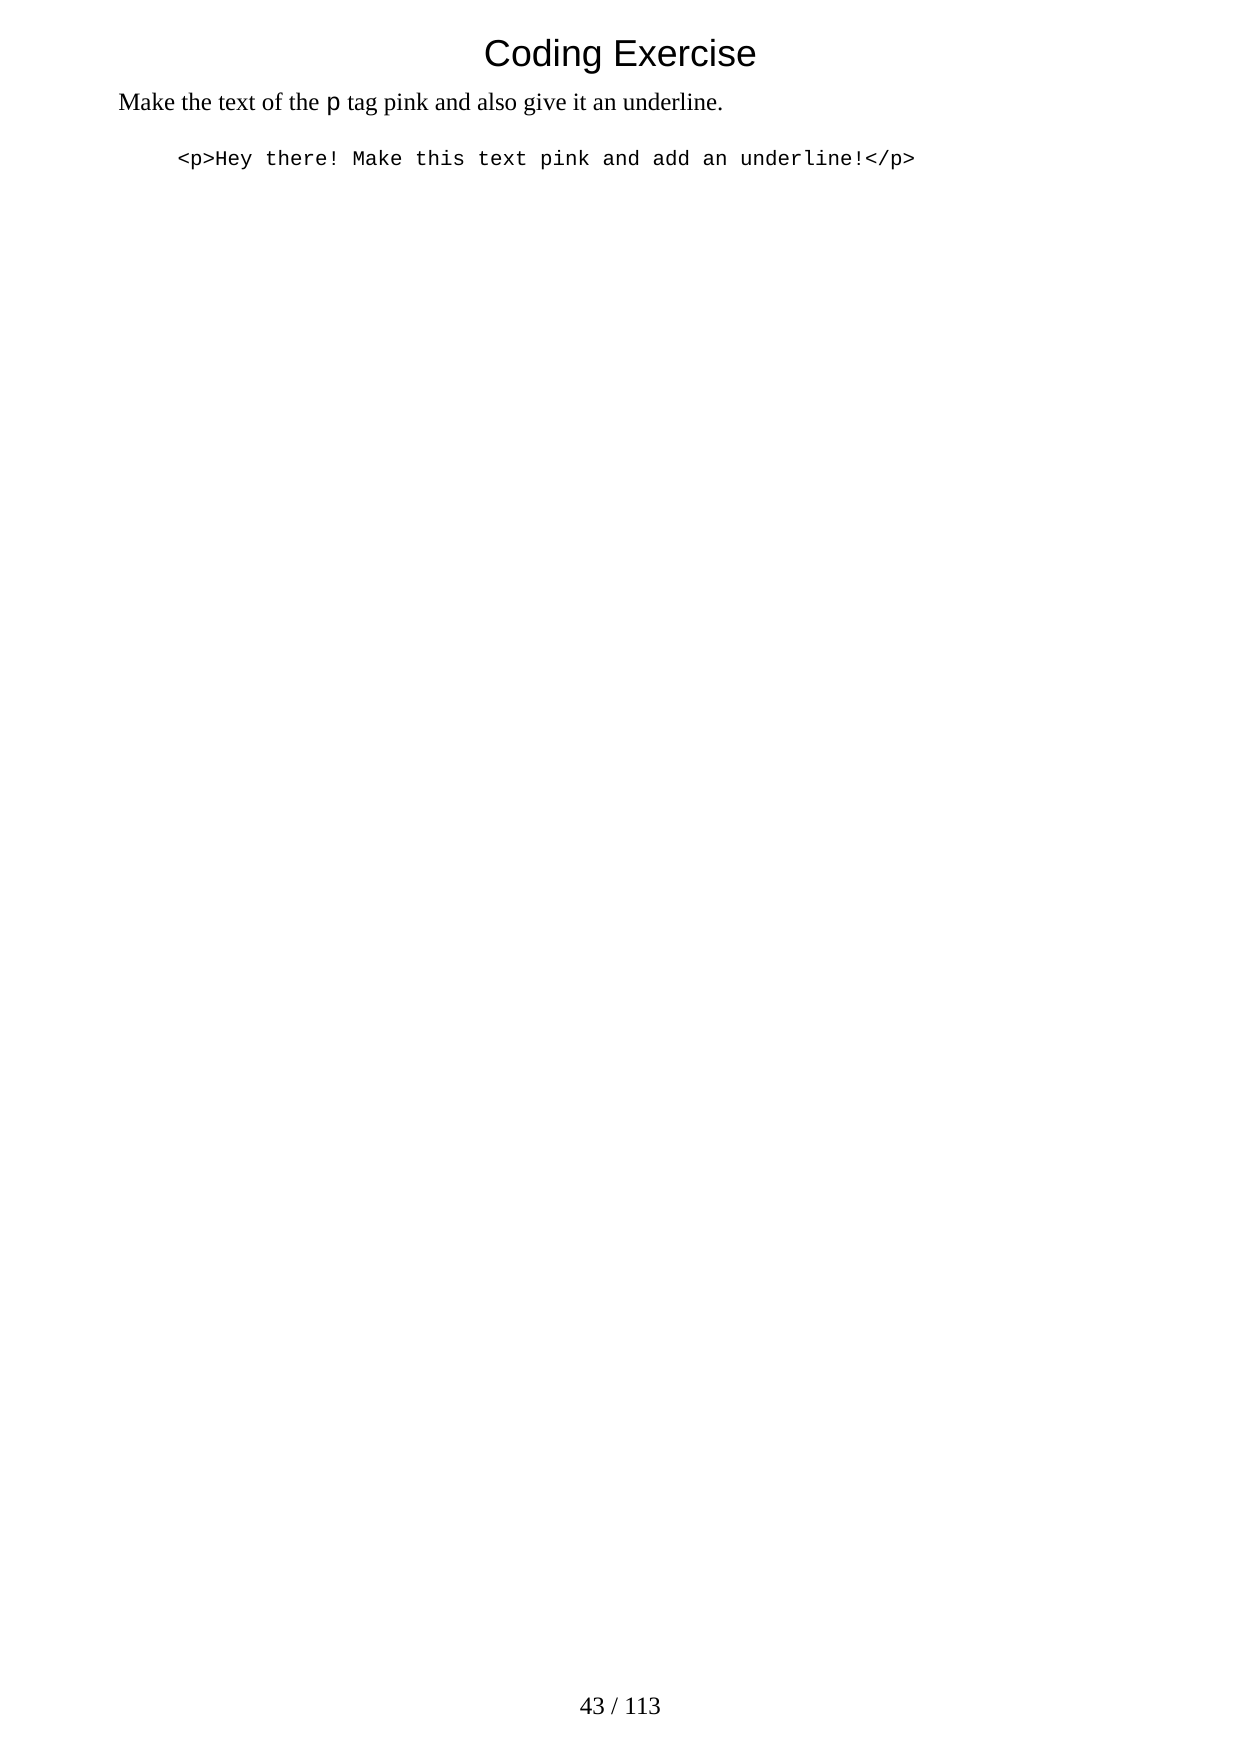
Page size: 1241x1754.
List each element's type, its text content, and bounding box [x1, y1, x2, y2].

text Make the text of the p tag pink and also give it an underline. [118, 87, 1122, 118]
text <p>Hey there! Make this text pink and add an underline!</p> [177, 148, 1122, 171]
subtitle Coding Exercise [118, 31, 1122, 74]
